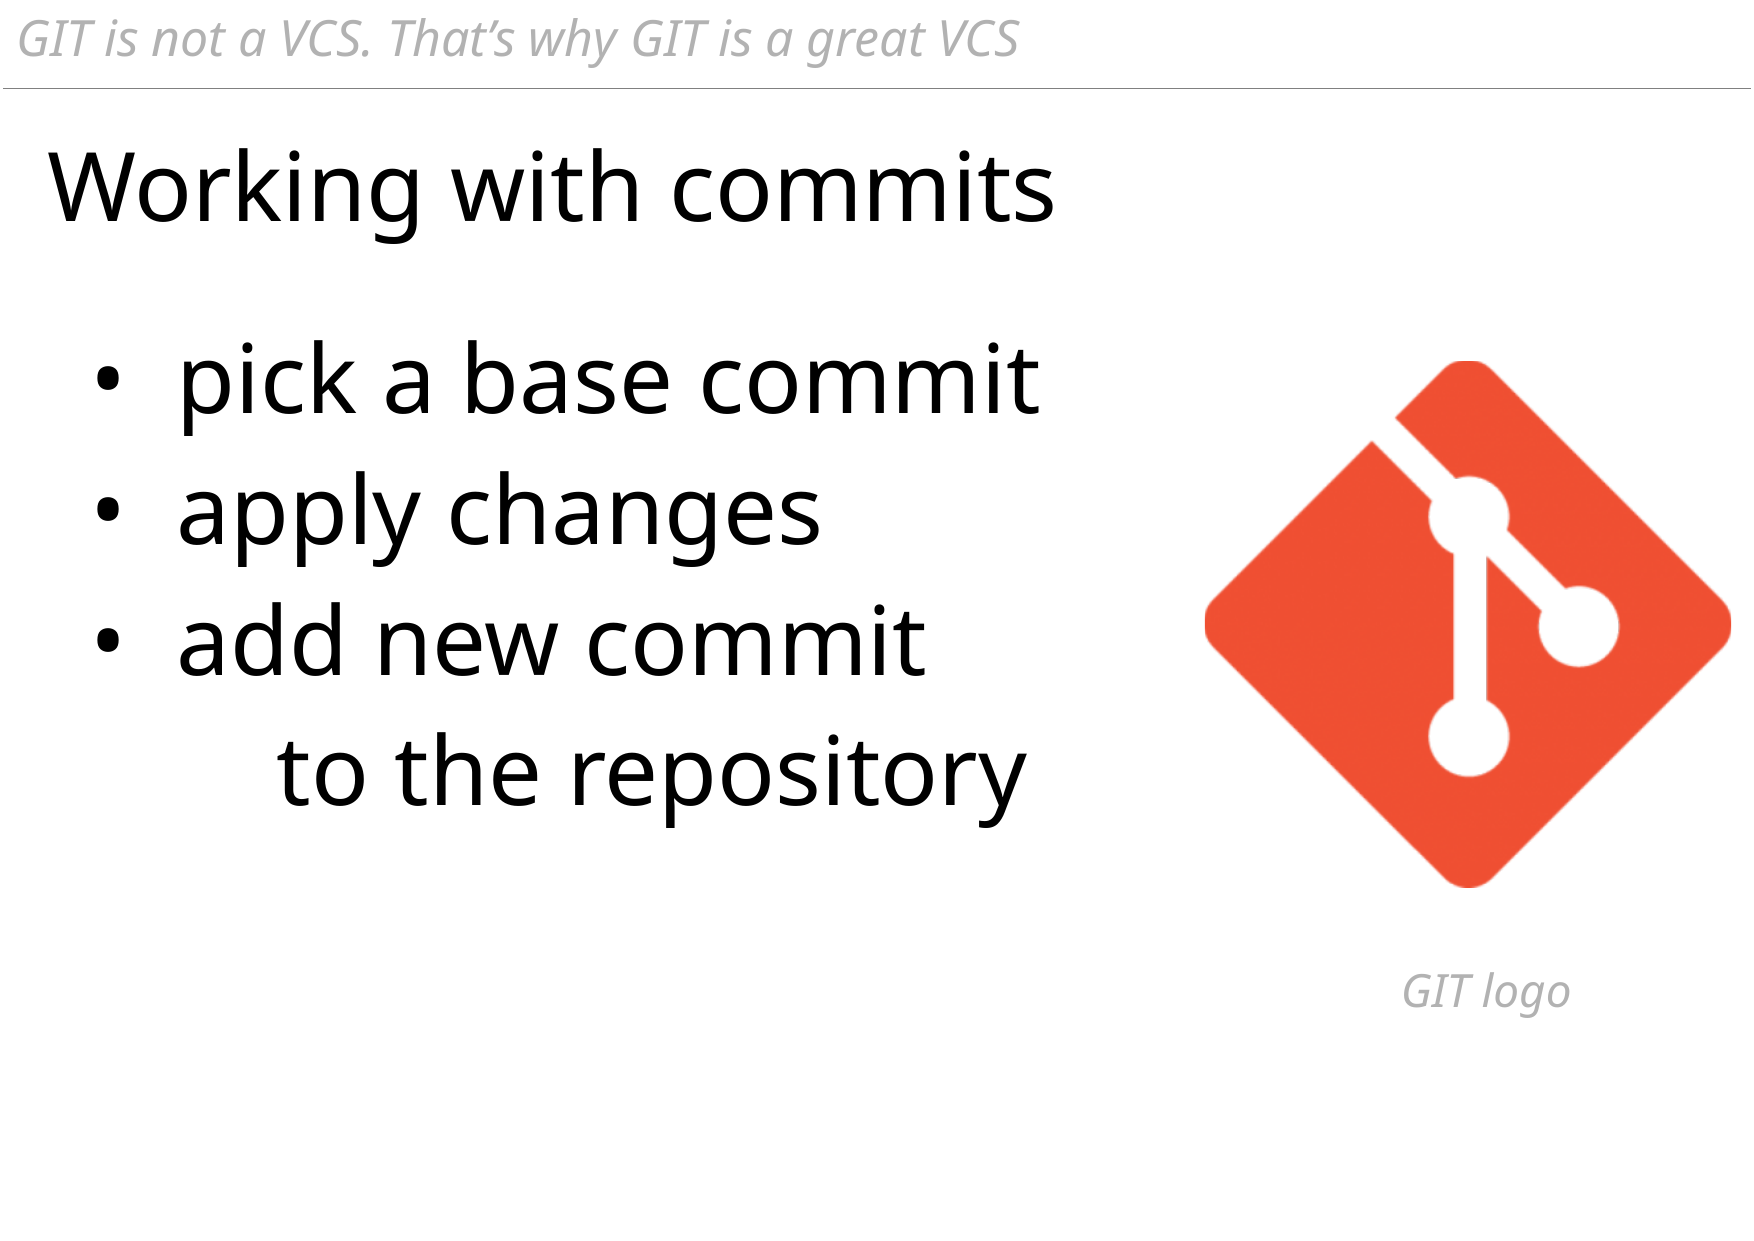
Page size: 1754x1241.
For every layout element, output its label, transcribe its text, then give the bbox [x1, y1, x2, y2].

text to the repository [3, 703, 1204, 833]
text • add new commit [3, 572, 1204, 703]
text [1732, 572, 1751, 703]
picture [1204, 361, 1732, 888]
text GIT logo [3, 958, 1751, 1021]
text • pick a base commit [3, 311, 1751, 442]
text • apply changes [3, 442, 1204, 572]
text [1732, 442, 1751, 572]
text Working with commits [3, 118, 1751, 249]
text [1732, 703, 1751, 833]
